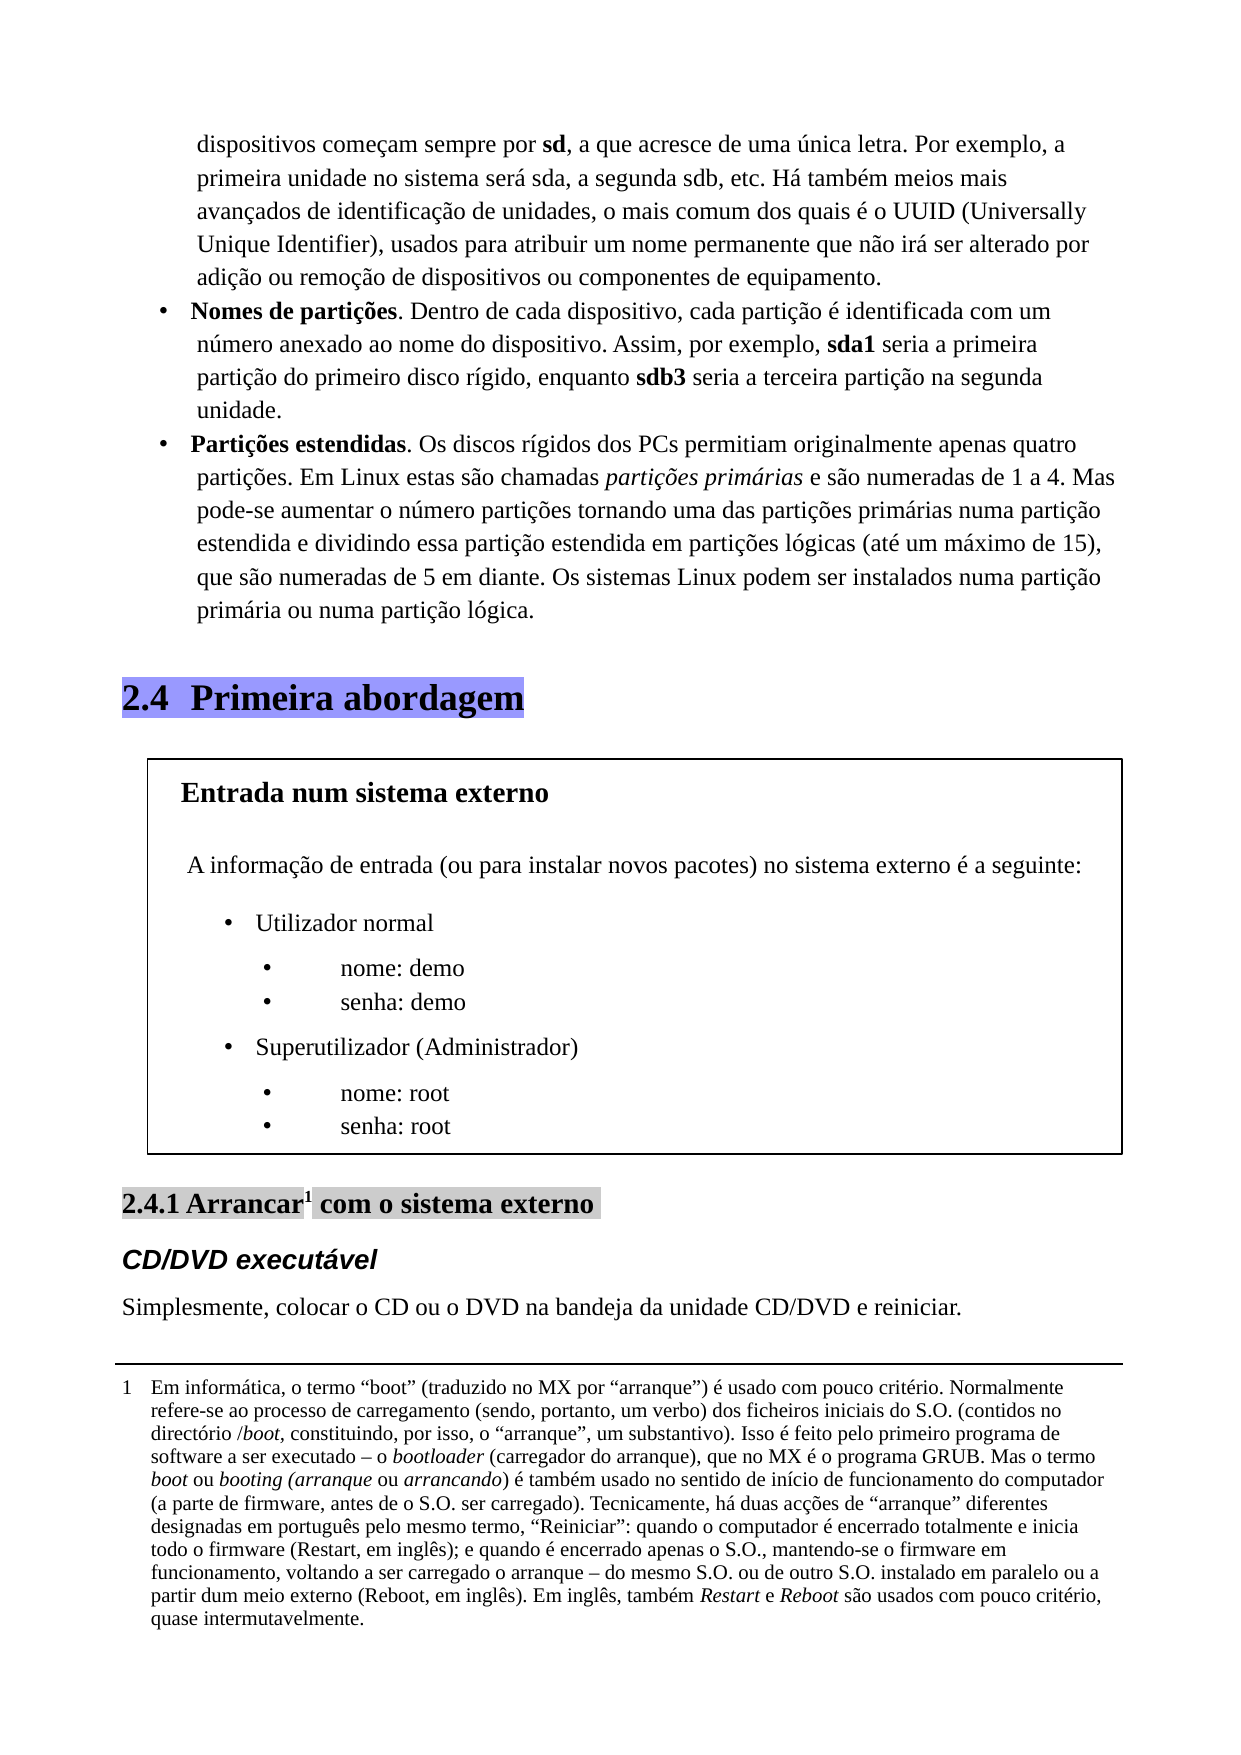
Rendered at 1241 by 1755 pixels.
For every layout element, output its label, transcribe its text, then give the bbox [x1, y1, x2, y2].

list dispositivos começam sempre por sd, a que acresce de uma única letra. Por exemplo, a primeira unidade no sistema será sda, a segunda sdb, etc. Há também meios mais avançados de identificação de unidades, o mais comum dos quais é o UUID (Universally Unique Identifier), usados para atribuir um nome permanente que não irá ser alterado por adição ou remoção de dispositivos ou componentes de equipamento. [153, 124, 1122, 291]
list Superutilizador (Administrador) [218, 1027, 1121, 1067]
subtitle 2.4.1 Arrancar com o sistema externo [115, 1181, 1122, 1219]
list senha: demo [227, 981, 1121, 1022]
text 2.4 Primeira abordagem [115, 671, 1122, 718]
list nome: root [227, 1073, 1121, 1106]
text Em informática, o termo “boot” (traduzido no MX por “arranque”) é usado com pouco critério. Normalmente refere-se ao processo de carregamento (sendo, portanto, um verbo) dos ficheiros iniciais do S.O. (contidos no directório /boot, constituindo, por isso, o “arranque”, um substantivo). Isso é feito pelo primeiro programa de software a ser executado – o bootloader (carregador do arranque), que no MX é o programa GRUB. Mas o termo boot ou booting (arranque ou arrancando) é também usado no sentido de início de funcionamento do computador (a parte de firmware, antes de o S.O. ser carregado). Tecnicamente, há duas acções de “arranque” diferentes designadas em português pelo mesmo termo, “Reiniciar”: quando o computador é encerrado totalmente e inicia todo o firmware (Restart, em inglês); e quando é encerrado apenas o S.O., mantendo-se o firmware em funcionamento, voltando a ser carregado o arranque – do mesmo S.O. ou de outro S.O. instalado em paralelo ou a partir dum meio externo (Reboot, em inglês). Em inglês, também Restart e Reboot são usados com pouco critério, quase intermutavelmente. [115, 1369, 1122, 1636]
text Simplesmente, colocar o CD ou o DVD na bandeja da unidade CD/DVD e reiniciar. [115, 1287, 1122, 1327]
text A informação de entrada (ou para instalar novos pacotes) no sistema externo é a seguinte: [180, 845, 1121, 885]
list nome: demo [227, 948, 1121, 981]
list Partições estendidas. Os discos rígidos dos PCs permitiam originalmente apenas quatro partições. Em Linux estas são chamadas partições primárias e são numeradas de 1 a 4. Mas pode-se aumentar o número partições tornando uma das partições primárias numa partição estendida e dividindo essa partição estendida em partições lógicas (até um máximo de 15), que são numeradas de 5 em diante. Os sistemas Linux podem ser instalados numa partição primária ou numa partição lógica. [153, 423, 1122, 630]
list Nomes de partições. Dentro de cada dispositivo, cada partição é identificada com um número anexado ao nome do dispositivo. Assim, por exemplo, sda1 seria a primeira partição do primeiro disco rígido, enquanto sdb3 seria a terceira partição na segunda unidade. [153, 291, 1122, 423]
text Entrada num sistema externo [174, 771, 1063, 815]
list Utilizador normal [218, 902, 1121, 943]
list senha: root [227, 1106, 1121, 1146]
subtitle CD/DVD executável [115, 1238, 1122, 1275]
